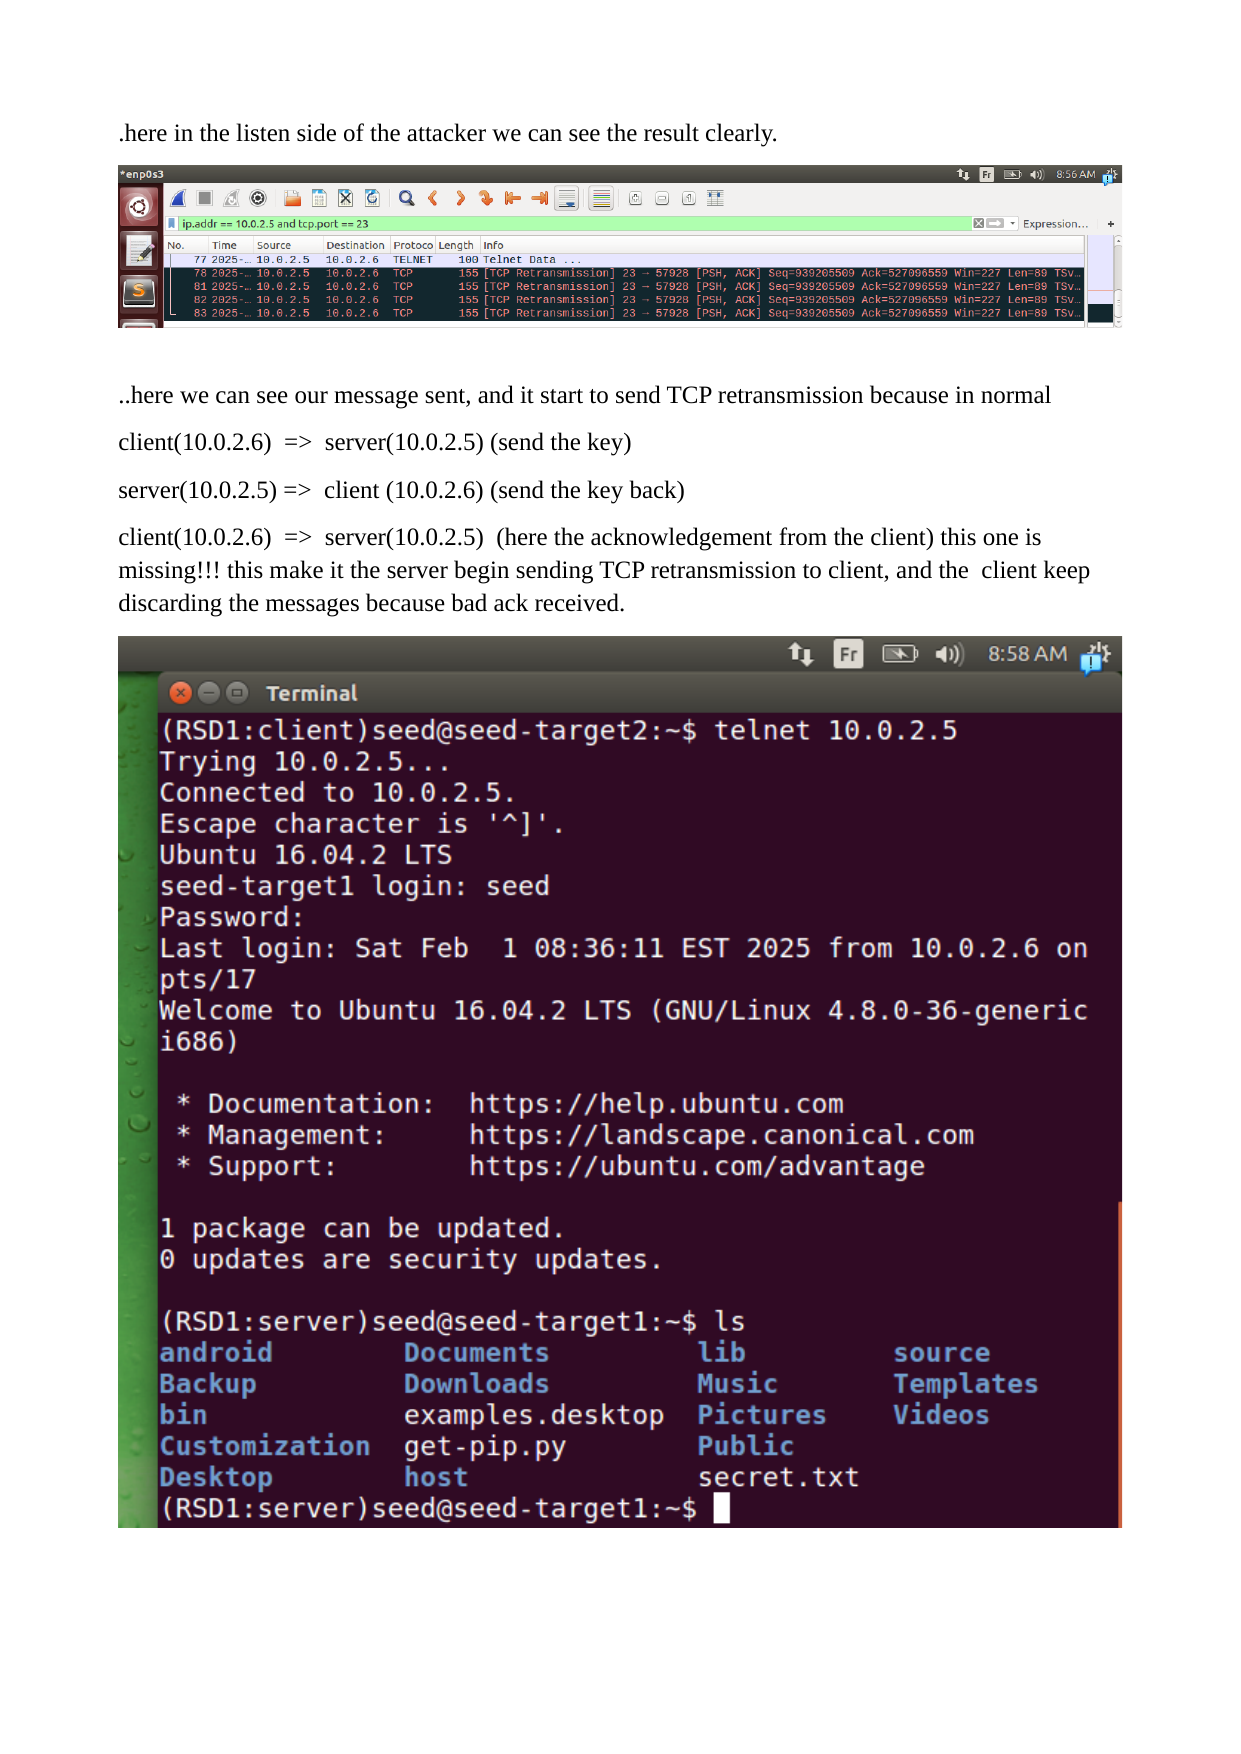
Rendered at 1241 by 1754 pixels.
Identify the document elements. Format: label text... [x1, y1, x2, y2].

text server(10.0.2.5) => client (10.0.2.6) (send the key back) [118, 475, 1122, 504]
text client(10.0.2.6) => server(10.0.2.5) (send the key) [118, 427, 1122, 456]
text client(10.0.2.6) => server(10.0.2.5) (here the acknowledgement from the client) this one is missing!!! this make it the server begin sending TCP retransmission to client, and the client keep discarding the messages because bad ack received. [118, 522, 1122, 617]
text .here in the listen side of the attacker we can see the result clearly. [118, 118, 1122, 147]
picture [118, 165, 1123, 328]
picture [118, 636, 1123, 1528]
text ..here we can see our message sent, and it start to send TCP retransmission because in normal [118, 380, 1122, 408]
